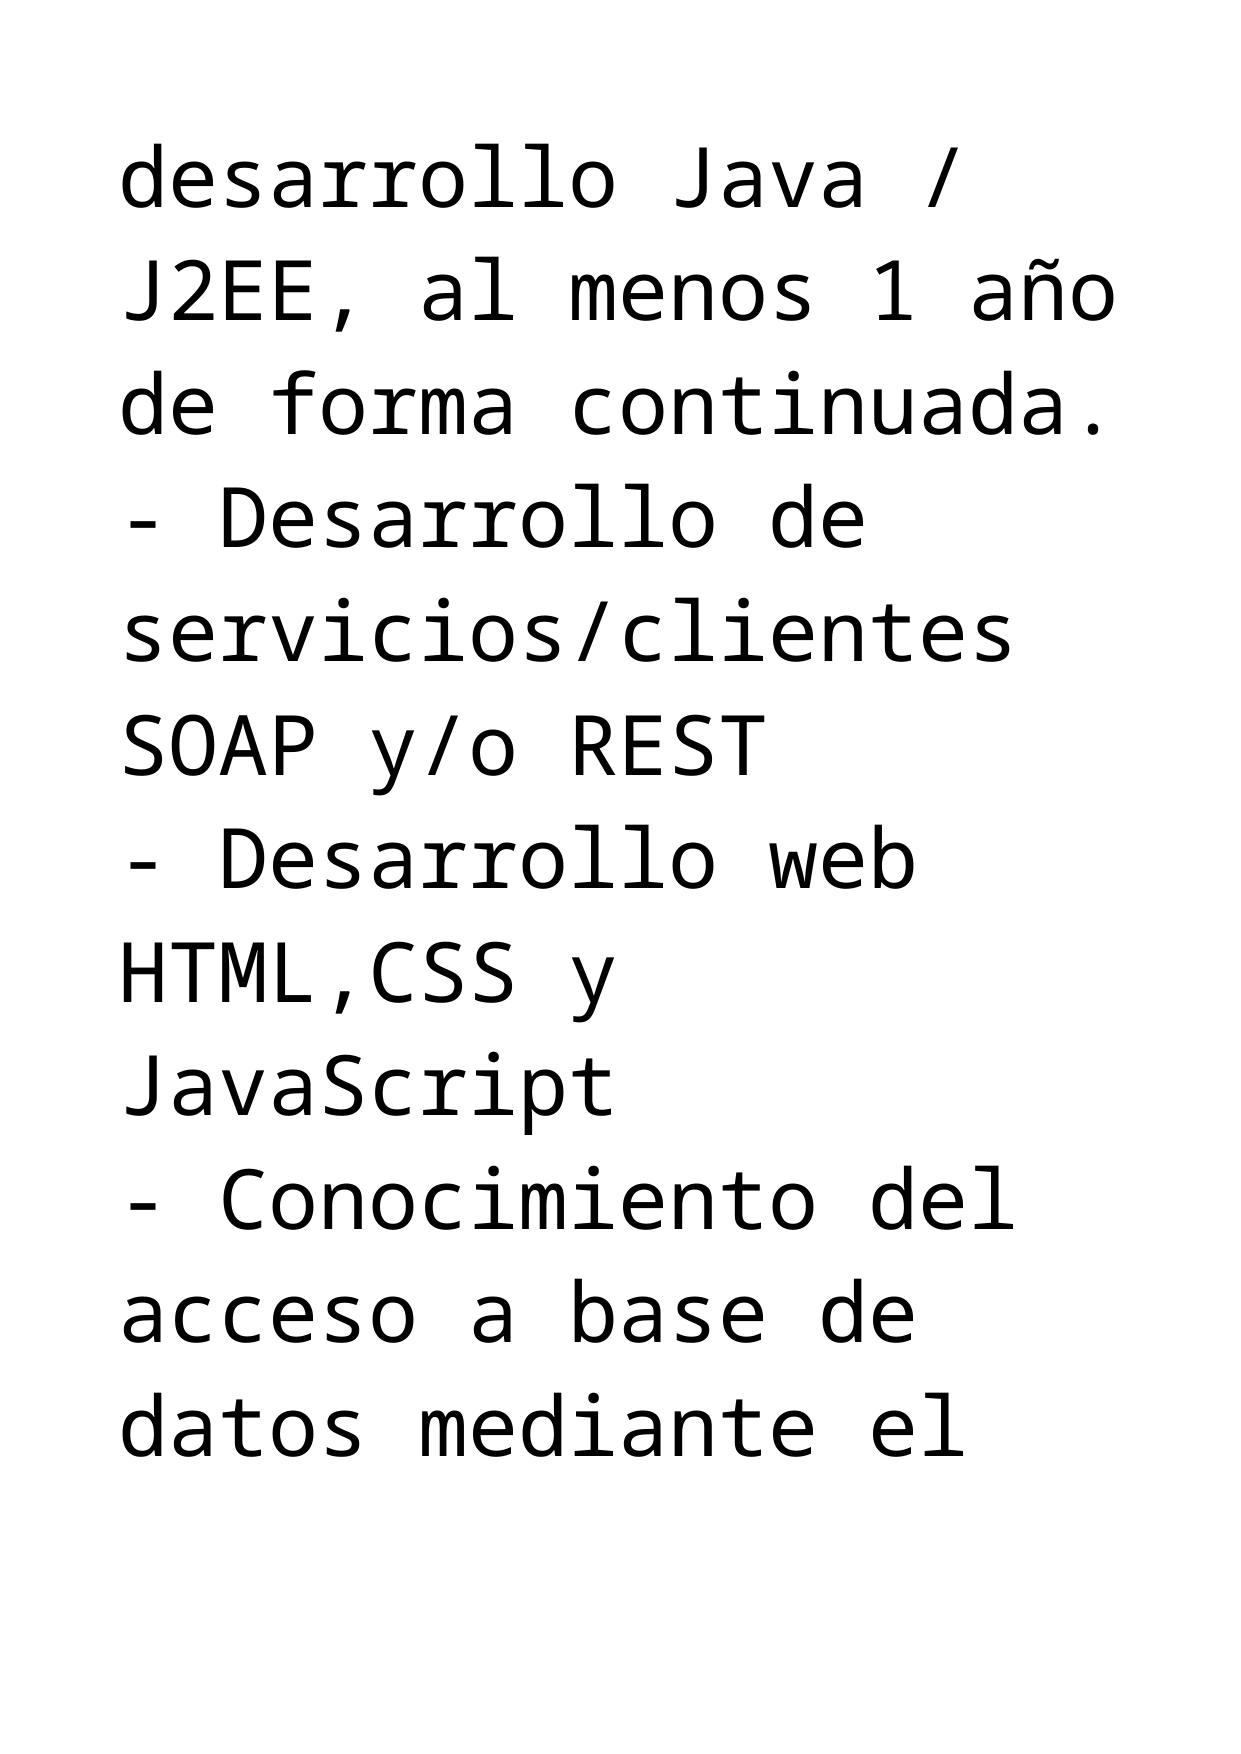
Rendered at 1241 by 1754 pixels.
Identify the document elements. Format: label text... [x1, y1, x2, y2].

text desarrollo Java / J2EE, al menos 1 año de forma continuada. [118, 118, 1122, 459]
text - Desarrollo web HTML,CSS y JavaScript [118, 799, 1122, 1140]
text - Desarrollo de servicios/clientes SOAP y/o REST [118, 459, 1122, 799]
text - Conocimiento del acceso a base de datos mediante el [118, 1140, 1122, 1481]
